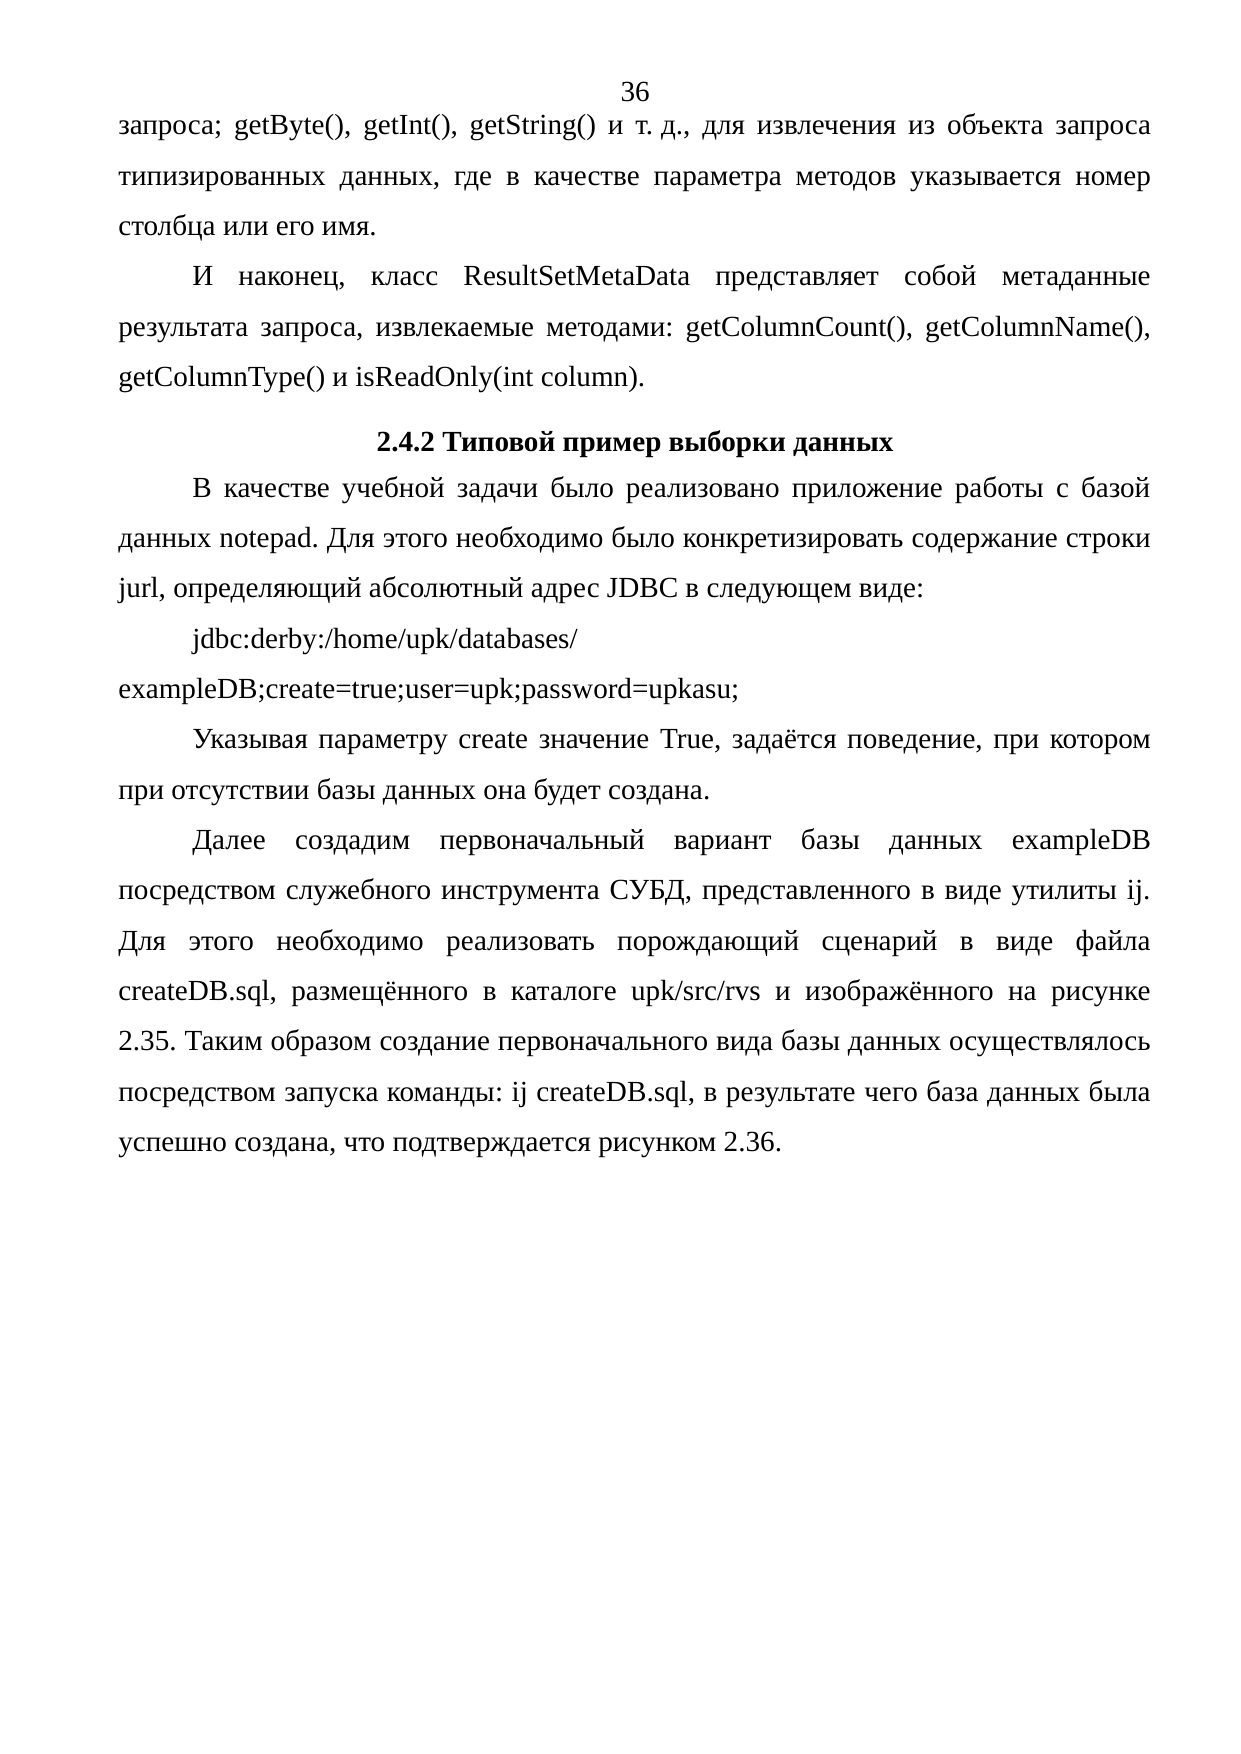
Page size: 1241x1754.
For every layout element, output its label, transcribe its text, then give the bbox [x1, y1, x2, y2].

text В качестве учебной задачи было реализовано приложение работы с базой данных notepad. Для этого необходимо было конкретизировать содержание строки jurl, определяющий абсолютный адрес JDBC в следующем виде: [118, 470, 1152, 604]
text запроса; getByte(), getInt(), getString() и т. д., для извлечения из объекта запроса типизированных данных, где в качестве параметра методов указывается номер столбца или его имя. [118, 107, 1152, 242]
text Далее создадим первоначальный вариант базы данных exampleDB посредством служебного инструмента СУБД, представленного в виде утилиты ij. Для этого необходимо реализовать порождающий сценарий в виде файла createDB.sql, размещённого в каталоге upk/src/rvs и изображённого на рисунке 2.35. Таким образом создание первоначального вида базы данных осуществлялось посредством запуска команды: ij createDB.sql, в результате чего база данных была успешно создана, что подтверждается рисунком 2.36. [118, 822, 1152, 1158]
text Указывая параметру create значение True, задаётся поведение, при котором при отсутствии базы данных она будет создана. [118, 722, 1152, 805]
subtitle 2.4.2 Типовой пример выборки данных [118, 424, 1152, 457]
text И наконец, класс ResultSetMetaData представляет собой метаданные результата запроса, извлекаемые методами: getColumnCount(), getColumnName(), getColumnType() и isReadOnly(int column). [118, 258, 1152, 393]
text jdbc:derby:/home/upk/databases/exampleDB;create=true;user=upk;password=upkasu; [118, 621, 1152, 705]
